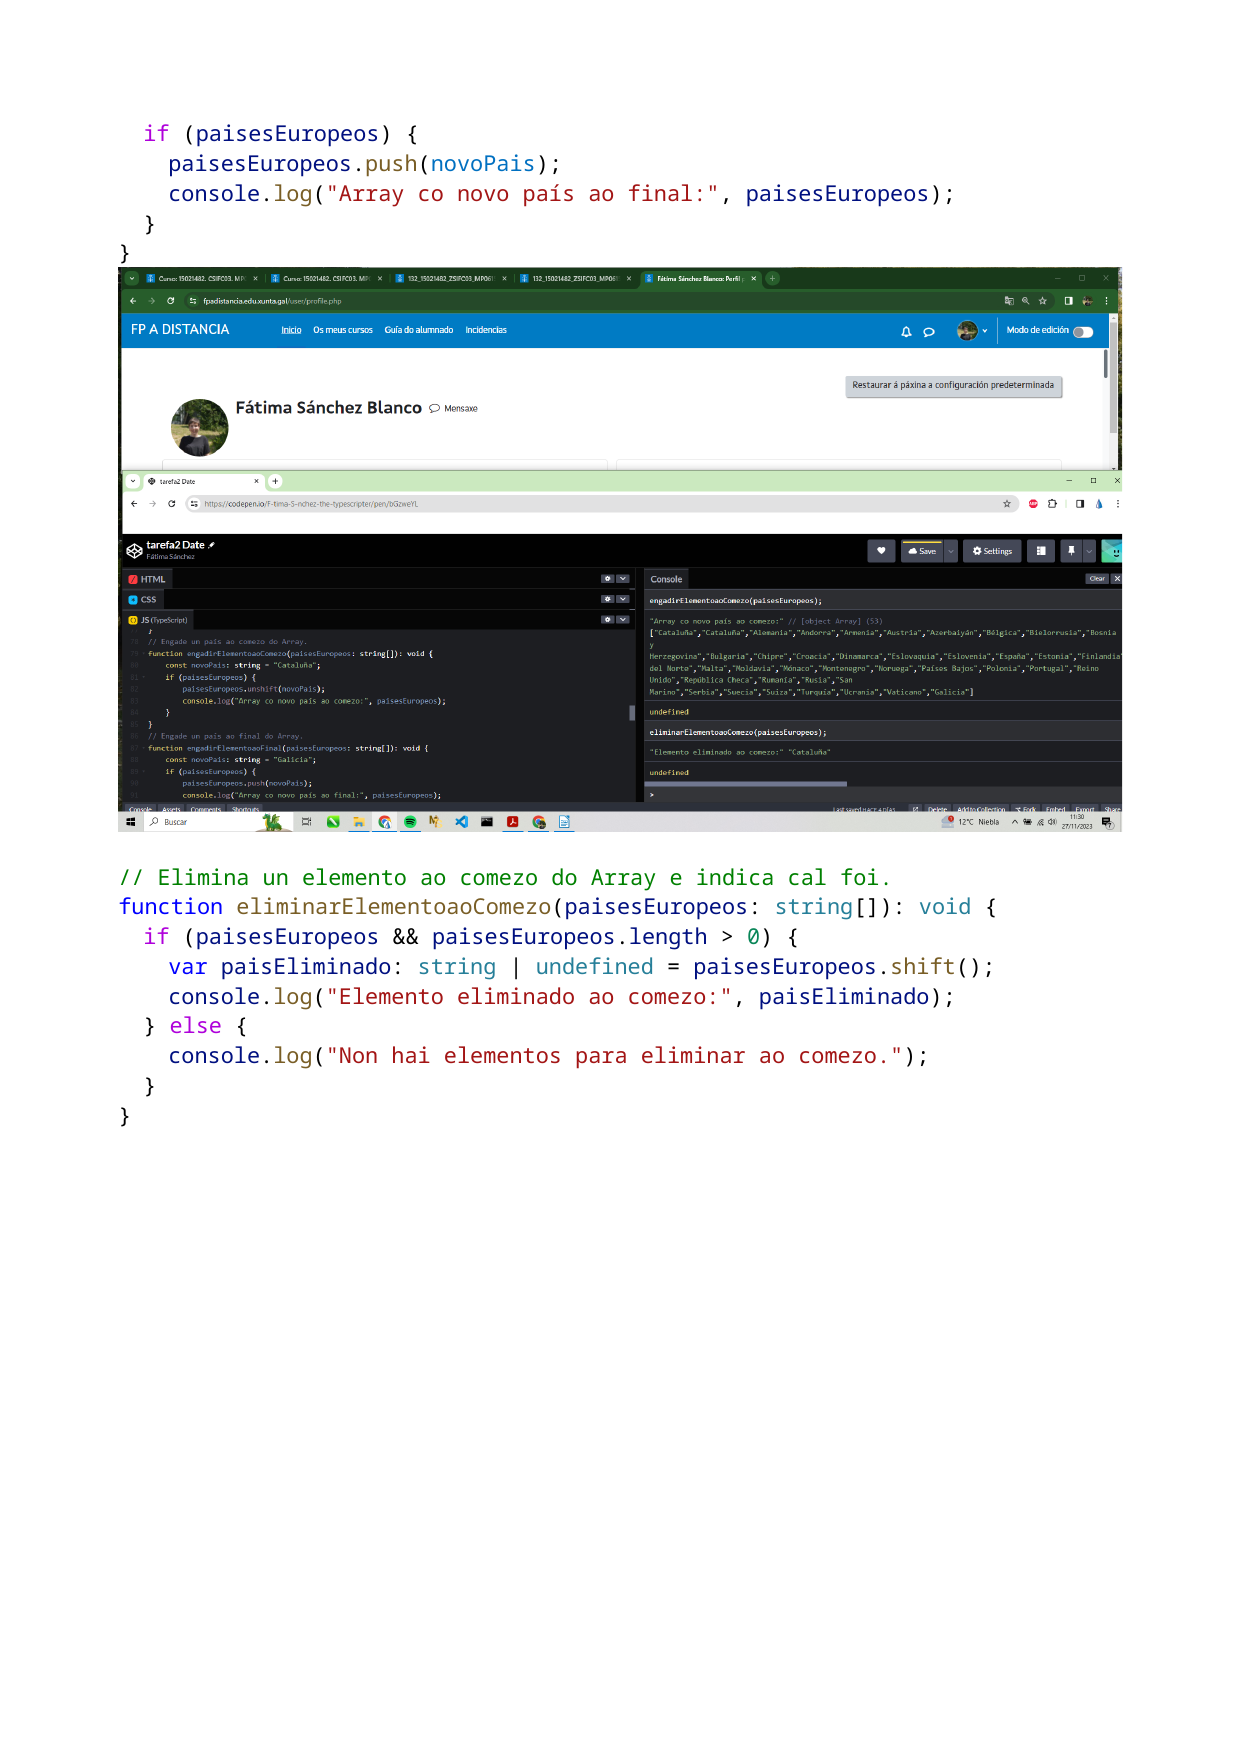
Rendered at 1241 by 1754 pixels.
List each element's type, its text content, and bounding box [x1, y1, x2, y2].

text var paisEliminado: string | undefined = paisesEuropeos.shift(); [118, 951, 1122, 981]
text } else { [118, 1011, 1122, 1040]
text // Elimina un elemento ao comezo do Array e indica cal foi. [118, 862, 1122, 891]
text paisesEuropeos.push(novoPais); [118, 148, 1122, 178]
text } [118, 237, 1122, 267]
text console.log("Array co novo país ao final:", paisesEuropeos); [118, 178, 1122, 207]
text console.log("Non hai elementos para eliminar ao comezo."); [118, 1040, 1122, 1070]
picture [118, 267, 1123, 832]
text function eliminarElementoaoComezo(paisesEuropeos: string[]): void { [118, 891, 1122, 921]
text console.log("Elemento eliminado ao comezo:", paisEliminado); [118, 981, 1122, 1011]
text } [118, 1100, 1122, 1130]
text } [118, 207, 1122, 237]
text } [118, 1070, 1122, 1100]
text if (paisesEuropeos) { [118, 118, 1122, 148]
text if (paisesEuropeos && paisesEuropeos.length > 0) { [118, 921, 1122, 951]
